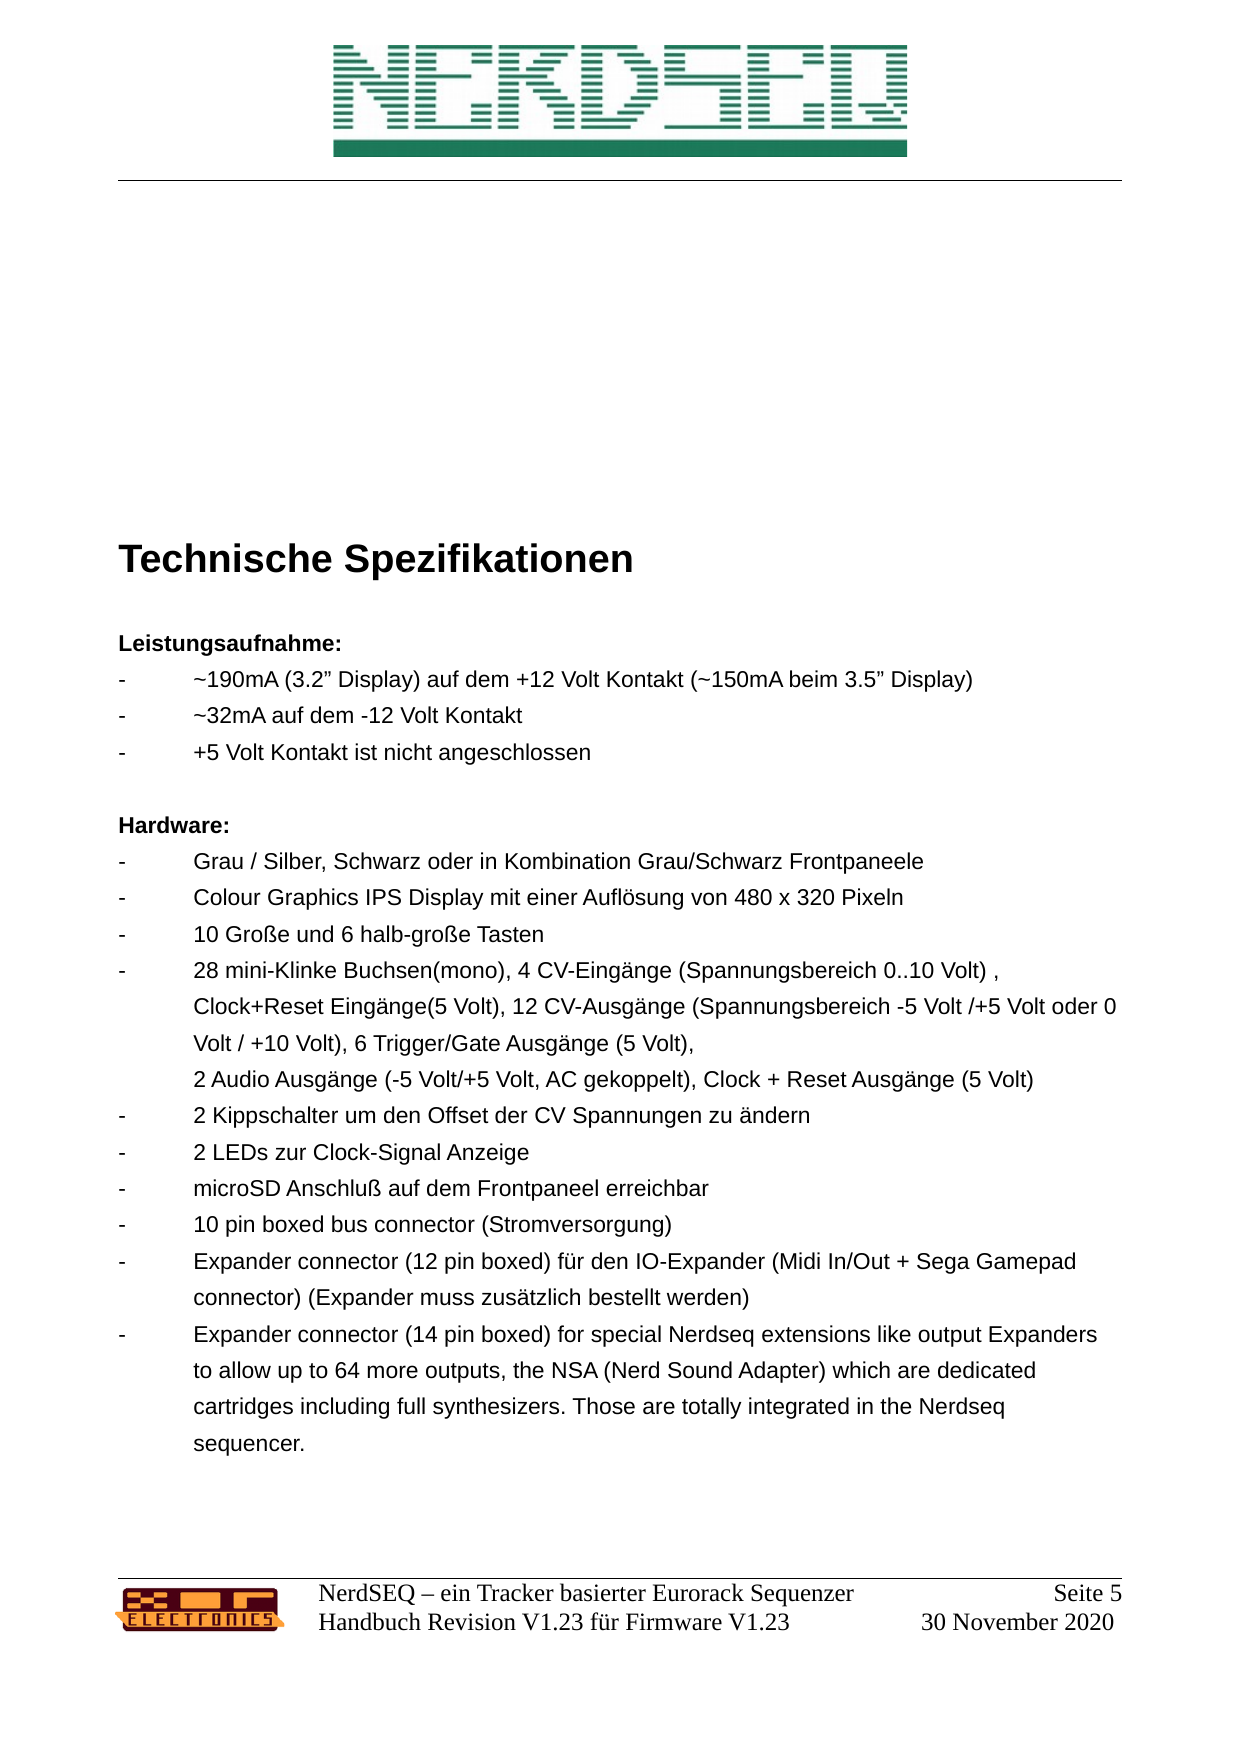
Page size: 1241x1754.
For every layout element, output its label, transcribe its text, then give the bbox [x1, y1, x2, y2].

picture [115, 1584, 285, 1634]
text - microSD Anschluß auf dem Frontpaneel erreichbar [118, 1175, 1122, 1201]
text - 2 Kippschalter um den Offset der CV Spannungen zu ändern [118, 1102, 1122, 1129]
text - 2 LEDs zur Clock-Signal Anzeige [118, 1139, 1122, 1165]
text - ~32mA auf dem -12 Volt Kontakt [118, 702, 1122, 729]
text 2 Audio Ausgänge (-5 Volt/+5 Volt, AC gekoppelt), Clock + Reset Ausgänge (5 Volt) [118, 1066, 1122, 1092]
text - Expander connector (12 pin boxed) für den IO-Expander (Midi In/Out + Sega Gamepad connector) (Expander muss zusätzlich bestellt werden) [118, 1248, 1122, 1311]
text - Colour Graphics IPS Display mit einer Auflösung von 480 x 320 Pixeln [118, 884, 1122, 911]
text - 28 mini-Klinke Buchsen(mono), 4 CV-Eingänge (Spannungsbereich 0..10 Volt) , Clock+Reset Eingänge(5 Volt), 12 CV-Ausgänge (Spannungsbereich -5 Volt /+5 Volt oder 0 Volt / +10 Volt), 6 Trigger/Gate Ausgänge (5 Volt), [118, 957, 1122, 1056]
text - Grau / Silber, Schwarz oder in Kombination Grau/Schwarz Frontpaneele [118, 848, 1122, 874]
text - +5 Volt Kontakt ist nicht angeschlossen [118, 739, 1122, 765]
subtitle Technische Spezifikationen [118, 535, 1122, 581]
text Leistungsaufnahme: [118, 630, 1122, 656]
text - 10 Große und 6 halb-große Tasten [118, 921, 1122, 947]
text - 10 pin boxed bus connector (Stromversorgung) [118, 1211, 1122, 1238]
text Hardware: [118, 812, 1122, 838]
text - Expander connector (14 pin boxed) for special Nerdseq extensions like output Expanders to allow up to 64 more outputs, the NSA (Nerd Sound Adapter) which are dedicated cartridges including full synthesizers. Those are totally integrated in the Nerdseq sequencer. [118, 1321, 1122, 1492]
text - ~190mA (3.2” Display) auf dem +12 Volt Kontakt (~150mA beim 3.5” Display) [118, 666, 1122, 692]
picture [333, 45, 908, 157]
